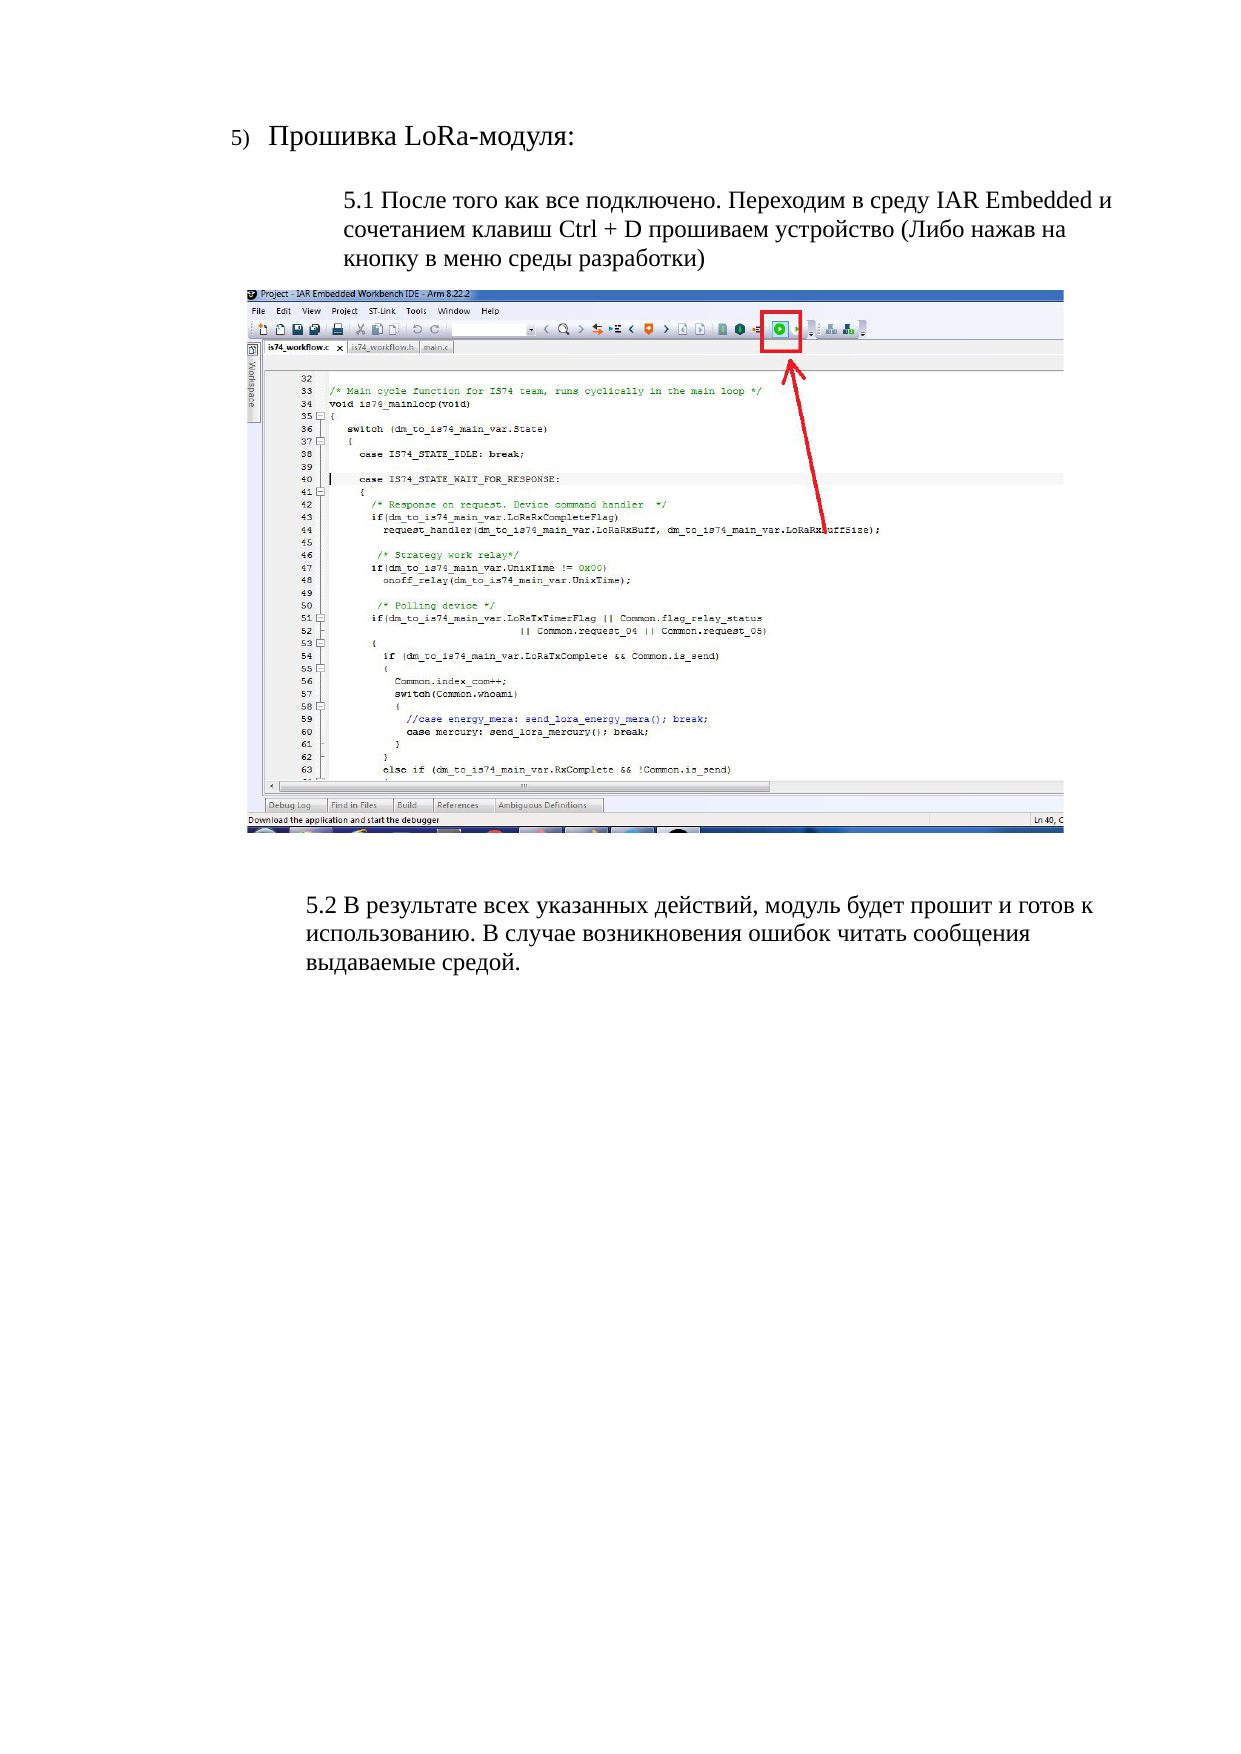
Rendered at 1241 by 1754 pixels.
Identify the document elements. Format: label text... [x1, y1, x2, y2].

list 5.1 После того как все подключено. Переходим в среду IAR Embedded и сочетанием клавиш Ctrl + D прошиваем устройство (Либо нажав на кнопку в меню среды разработки) [306, 185, 1122, 271]
list Прошивка LoRa-модуля: [231, 118, 1122, 152]
list 5.2 В результате всех указанных действий, модуль будет прошит и готов к использованию. В случае возникновения ошибок читать сообщения выдаваемые средой. [268, 890, 1122, 976]
picture [247, 290, 1064, 833]
